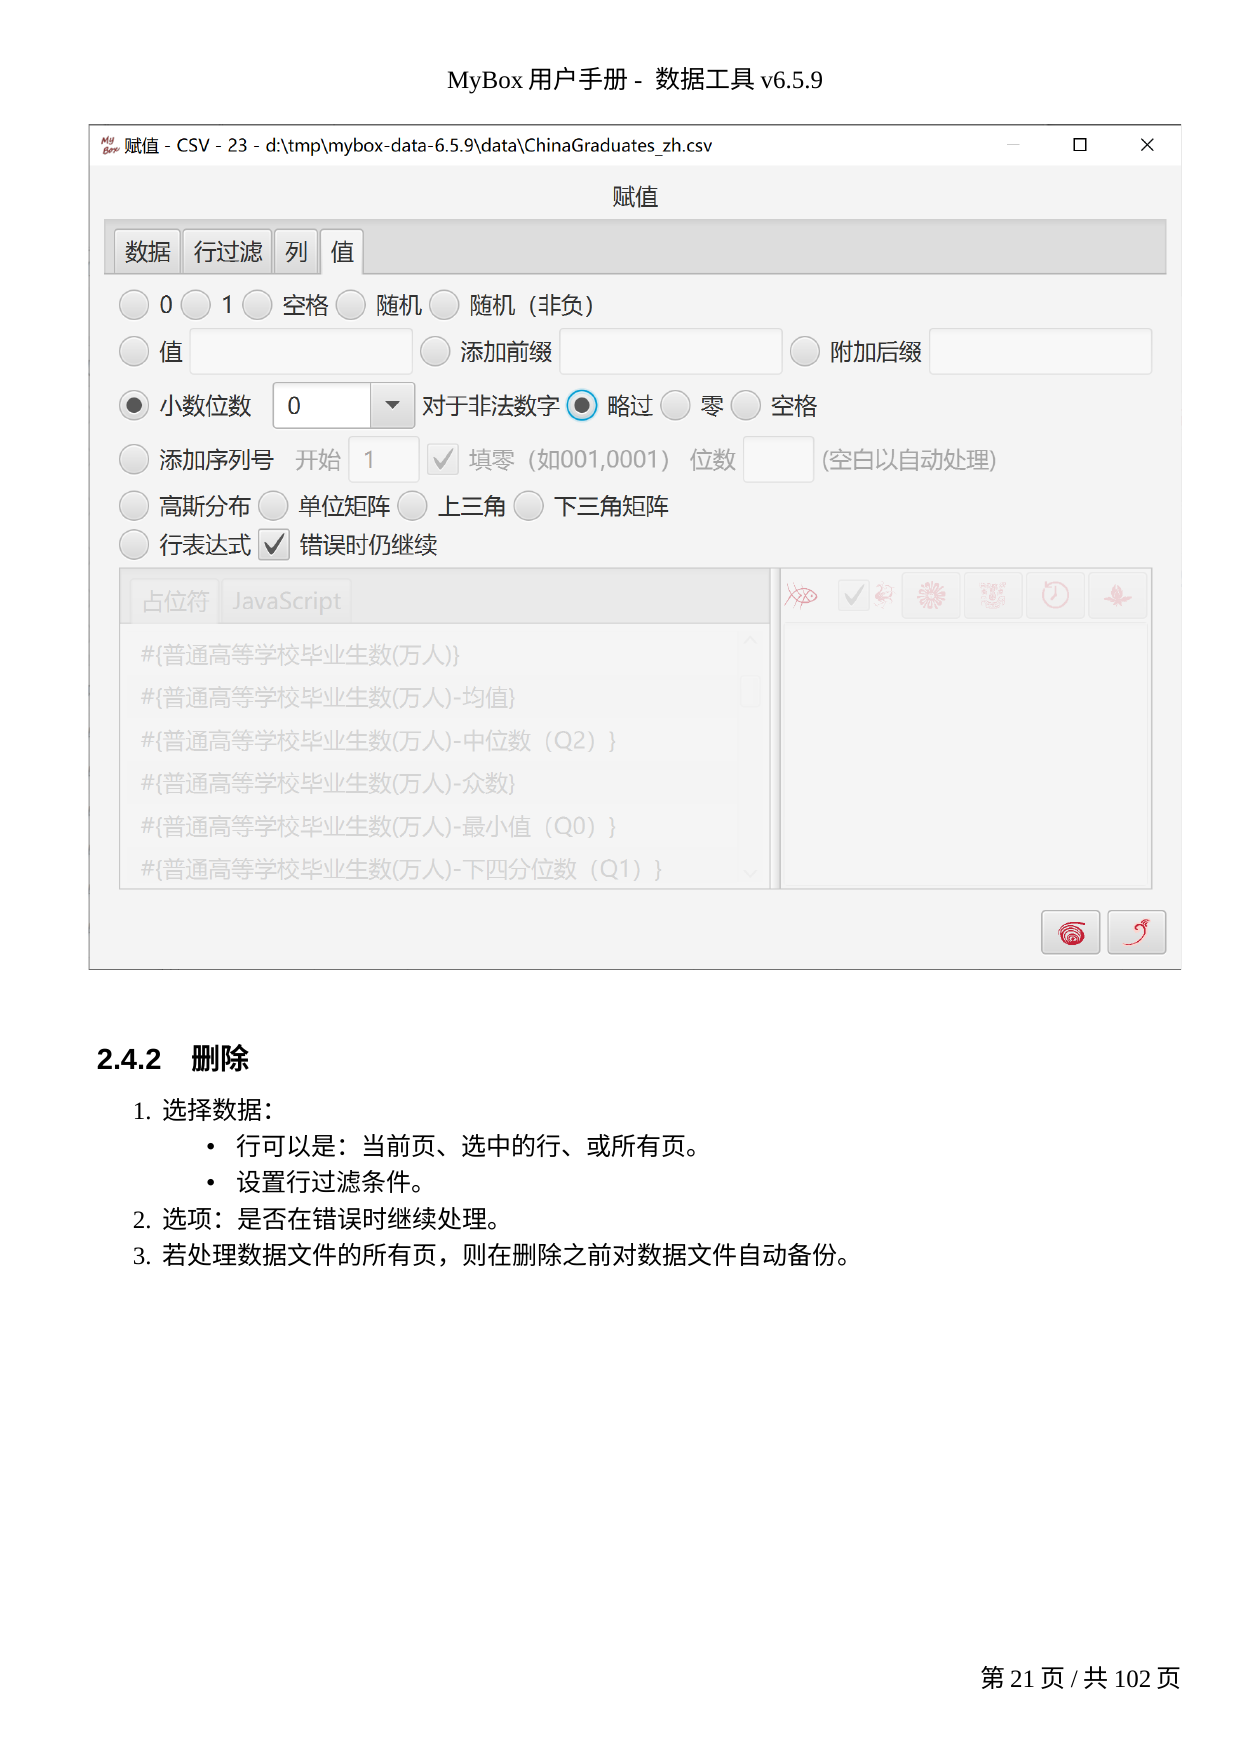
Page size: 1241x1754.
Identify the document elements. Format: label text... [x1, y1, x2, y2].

list 选择数据： [133, 1090, 1181, 1127]
list 行可以是：当前页、选中的行、或所有页。 [206, 1127, 1181, 1163]
list 选项：是否在错误时继续处理。 [133, 1199, 1181, 1235]
list 设置行过滤条件。 [206, 1163, 1181, 1199]
picture [88, 124, 1182, 970]
list 若处理数据文件的所有页，则在删除之前对数据文件自动备份。 [133, 1235, 1181, 1272]
subtitle 删除 [88, 1036, 1181, 1078]
